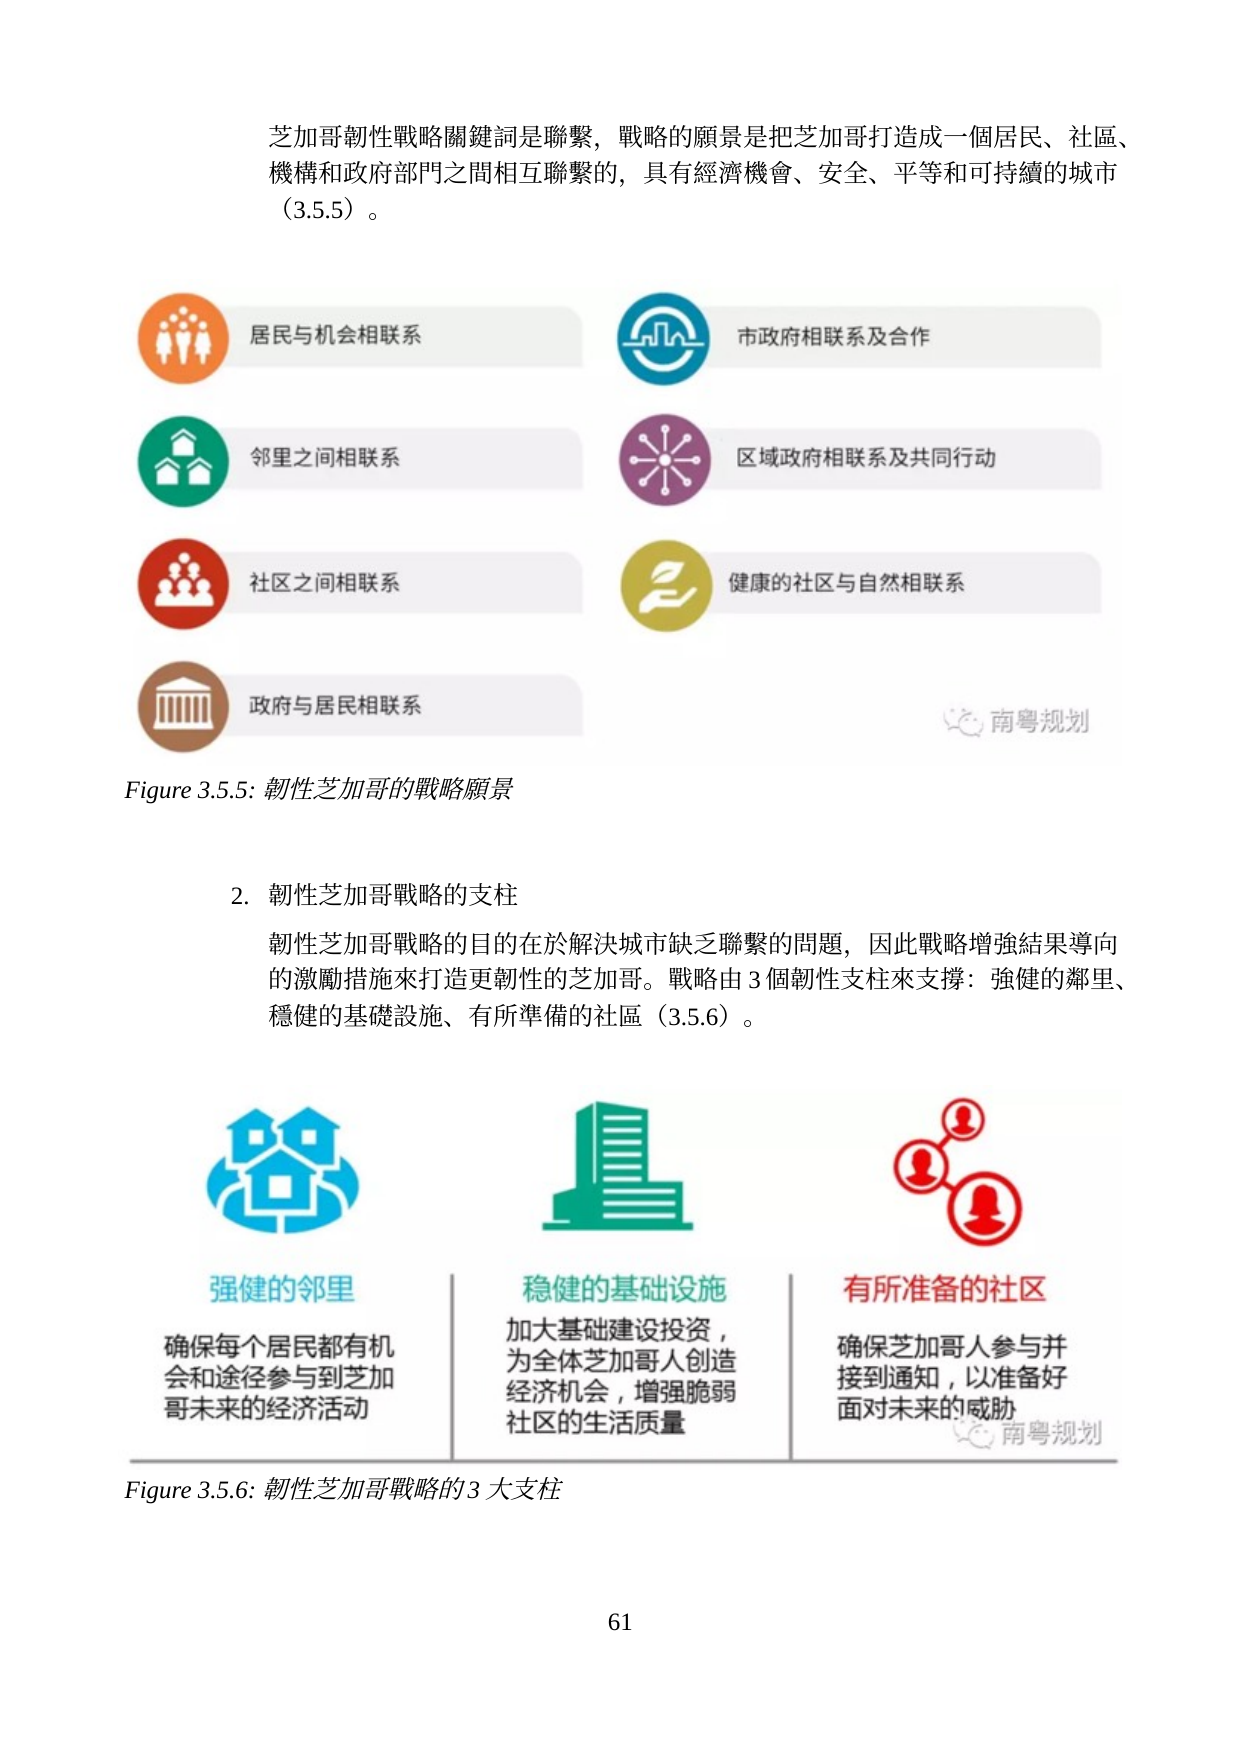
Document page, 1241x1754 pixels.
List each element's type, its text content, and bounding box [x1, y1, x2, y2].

list Figure 3.5.5: 韌性芝加哥的戰略願景 [118, 770, 1122, 806]
list 韌性芝加哥戰略的支柱 [231, 876, 1122, 912]
list Figure 3.5.6: 韌性芝加哥戰略的3大支柱 [118, 1470, 1122, 1506]
list 韌性芝加哥戰略的目的在於解決城市缺乏聯繫的問題，因此戰略增強結果導向的激勵措施來打造更韌性的芝加哥。戰略由3個韌性支柱來支撐：強健的鄰里、穩健的基礎設施、有所準備的社區（3.5.6）。 [231, 924, 1122, 1061]
picture [118, 1085, 1123, 1470]
list 芝加哥韌性戰略關鍵詞是聯繫，戰略的願景是把芝加哥打造成一個居民、社區、機構和政府部門之間相互聯繫的，具有經濟機會、安全、平等和可持續的城市（3.5.5）。 [231, 118, 1122, 255]
picture [118, 279, 1123, 770]
